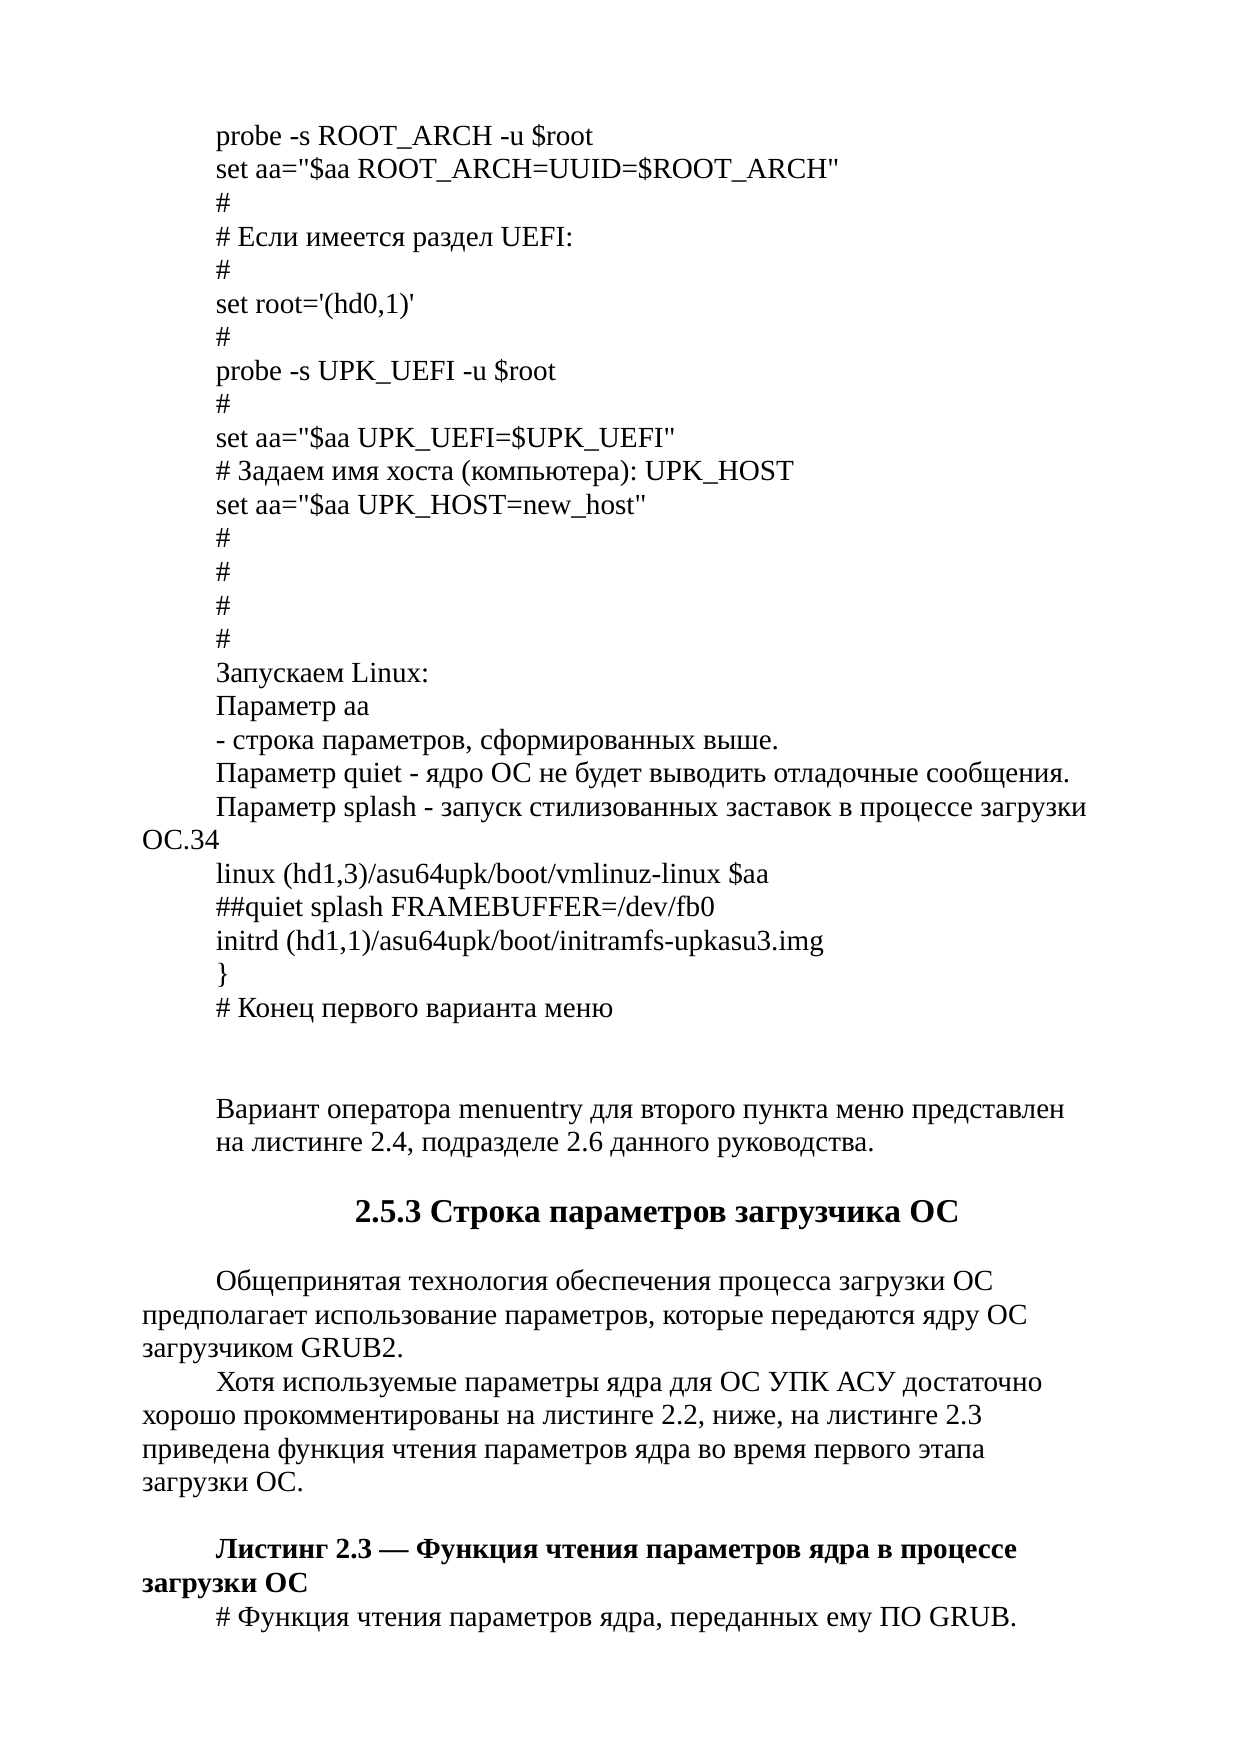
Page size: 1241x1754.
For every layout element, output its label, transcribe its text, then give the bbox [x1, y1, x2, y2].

text set aa="$aa UPK_HOST=new_host" [142, 487, 1098, 521]
text Параметр aa [142, 688, 1098, 722]
text # [142, 252, 1098, 286]
text Параметр splash - запуск стилизованных заставок в процессе загрузки ОС.34 [142, 789, 1098, 856]
text # Задаем имя хоста (компьютера): UPK_HOST [142, 453, 1098, 487]
text probe -s ROOT_ARCH -u $root [142, 118, 1098, 152]
text set aa="$aa UPK_UEFI=$UPK_UEFI" [142, 420, 1098, 453]
text Запускаем Linux: [142, 655, 1098, 688]
text на листинге 2.4, подразделе 2.6 данного руководства. [142, 1124, 1098, 1158]
text # Конец первого варианта меню [142, 990, 1098, 1024]
text set root='(hd0,1)' [142, 286, 1098, 319]
text # [142, 319, 1098, 353]
text Листинг 2.3 — Функция чтения параметров ядра в процессе загрузки ОС [142, 1532, 1098, 1599]
text } [142, 957, 1098, 990]
text # [142, 621, 1098, 655]
text Общепринятая технология обеспечения процесса загрузки ОС предполагает использование параметров, которые передаются ядру ОС загрузчиком GRUB2. [142, 1263, 1098, 1364]
text Хотя используемые параметры ядра для ОС УПК АСУ достаточно хорошо прокомментированы на листинге 2.2, ниже, на листинге 2.3 приведена функция чтения параметров ядра во время первого этапа загрузки ОС. [142, 1364, 1098, 1498]
text # [142, 185, 1098, 219]
text # [142, 386, 1098, 420]
text 2.5.3 Строка параметров загрузчика ОС [142, 1191, 1098, 1230]
text linux (hd1,3)/asu64upk/boot/vmlinuz-linux $aa [142, 856, 1098, 889]
text - строка параметров, сформированных выше. [142, 722, 1098, 755]
text # [142, 554, 1098, 588]
text Параметр quiet - ядро ОС не будет выводить отладочные сообщения. [142, 755, 1098, 789]
text initrd (hd1,1)/asu64upk/boot/initramfs-upkasu3.img [142, 923, 1098, 957]
text # [142, 588, 1098, 621]
text Вариант оператора menuentry для второго пункта меню представлен [142, 1091, 1098, 1124]
text ##quiet splash FRAMEBUFFER=/dev/fb0 [142, 889, 1098, 923]
text # Функция чтения параметров ядра, переданных ему ПО GRUB. [142, 1599, 1098, 1632]
text # [142, 521, 1098, 554]
text # Если имеется раздел UEFI: [142, 219, 1098, 252]
text probe -s UPK_UEFI -u $root [142, 353, 1098, 386]
text set aa="$aa ROOT_ARCH=UUID=$ROOT_ARCH" [142, 152, 1098, 185]
